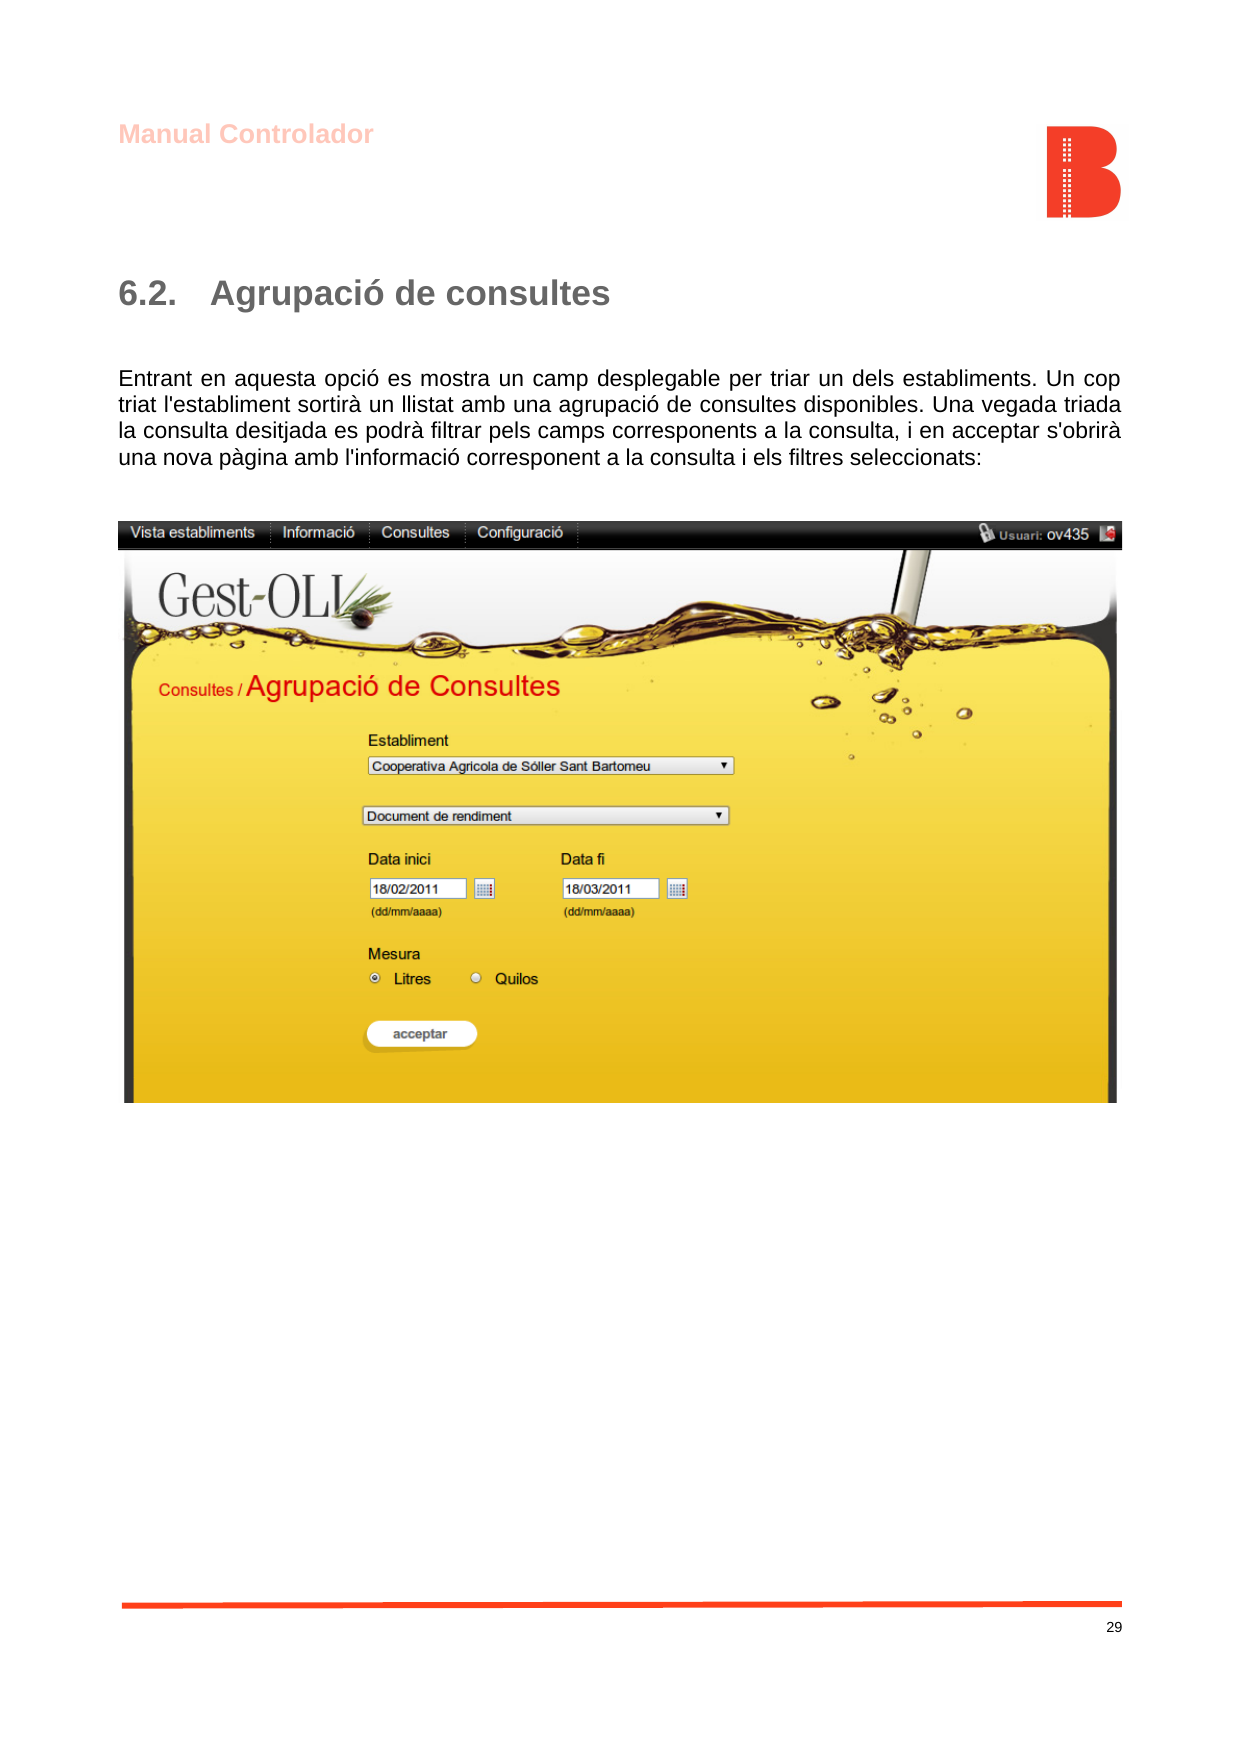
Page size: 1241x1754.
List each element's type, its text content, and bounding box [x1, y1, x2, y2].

picture [1036, 124, 1130, 221]
text Entrant en aquesta opció es mostra un camp desplegable per triar un dels establiments. Un cop triat l'establiment sortirà un llistat amb una agrupació de consultes disponibles. Una vegada triada la consulta desitjada es podrà filtrar pels camps corresponents a la consulta, i en acceptar s'obrirà una nova pàgina amb l'informació corresponent a la consulta i els filtres seleccionats: [118, 365, 1122, 470]
picture [118, 521, 1123, 1103]
subtitle Agrupació de consultes [118, 273, 1122, 313]
